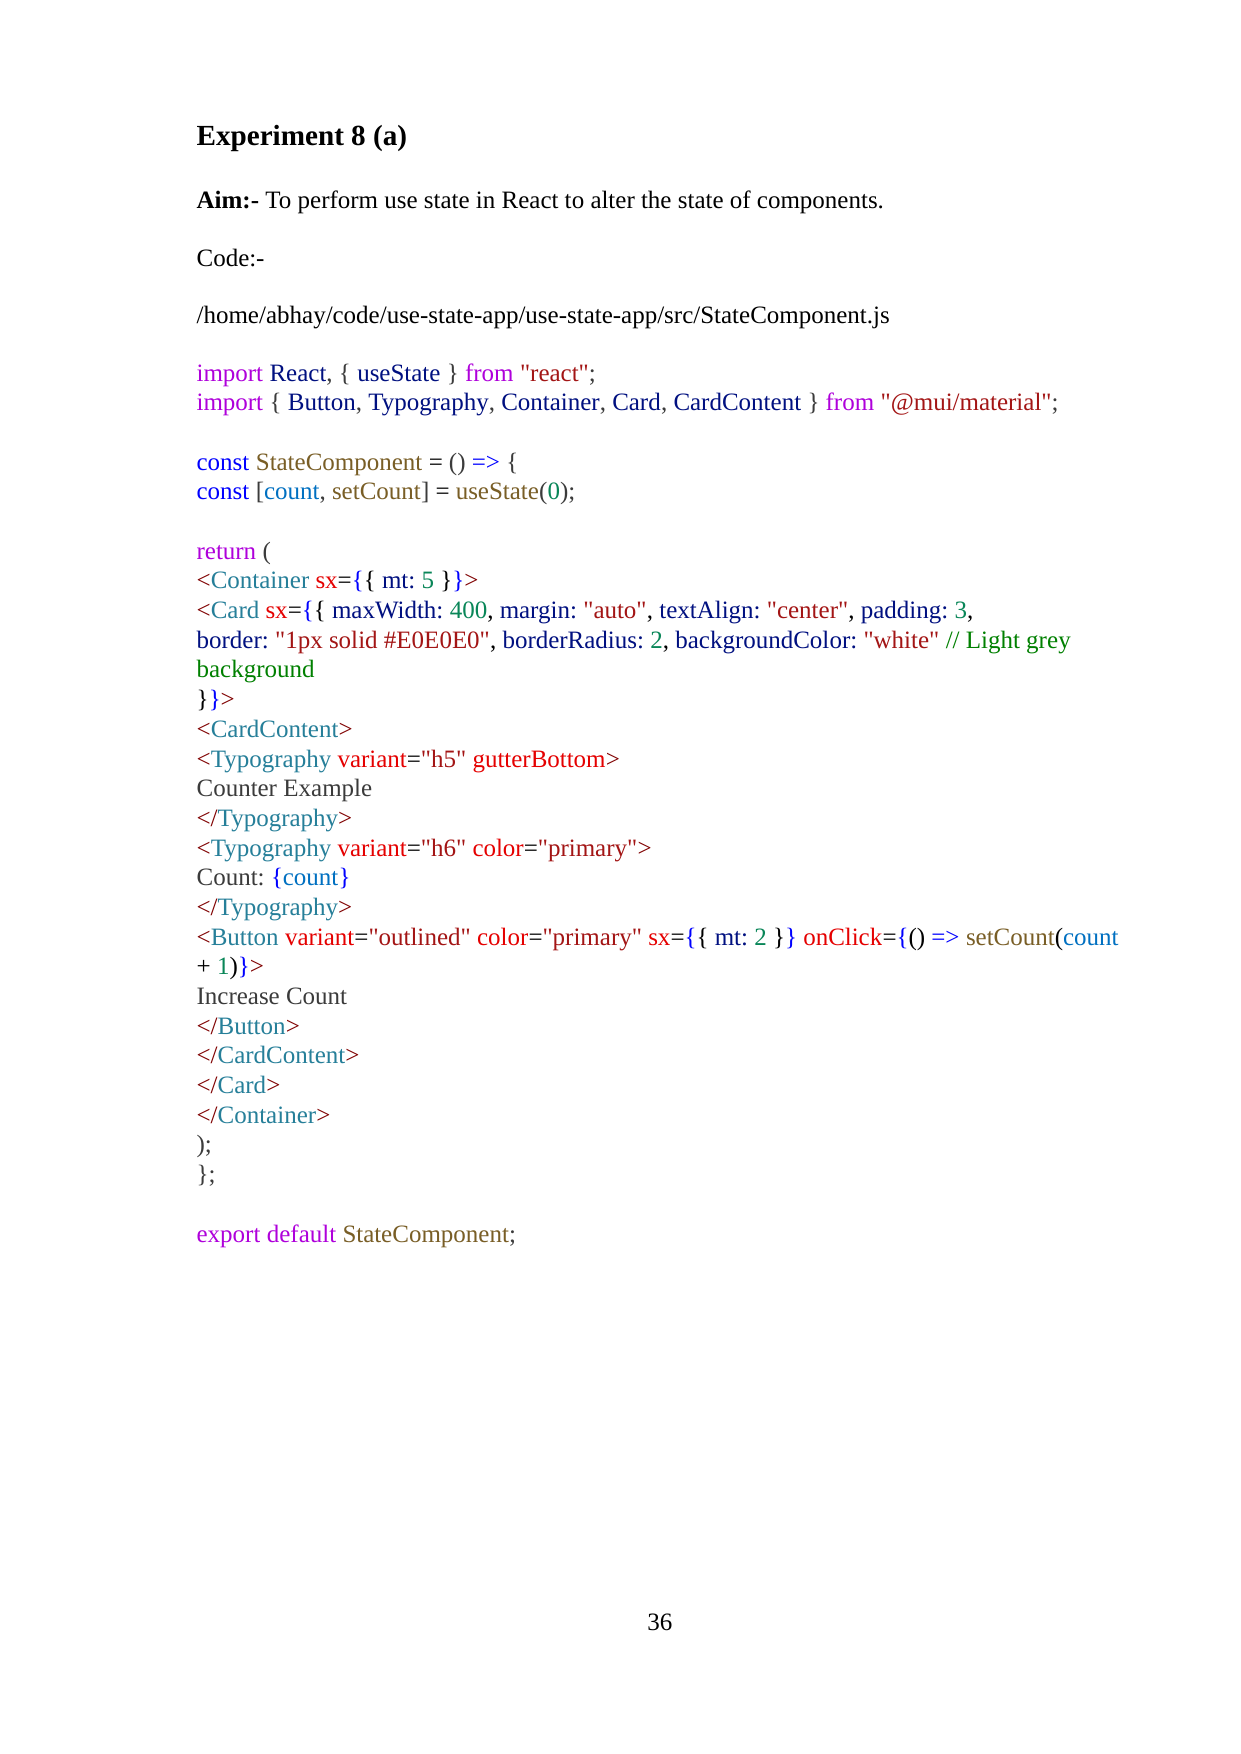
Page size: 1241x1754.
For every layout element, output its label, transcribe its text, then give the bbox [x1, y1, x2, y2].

text Count: {count} [196, 861, 1122, 891]
text <Card sx={{ maxWidth: 400, margin: "auto", textAlign: "center", padding: 3, [196, 594, 1122, 624]
text return ( [196, 535, 1122, 564]
text <Typography variant="h6" color="primary"> [196, 832, 1122, 861]
text export default StateComponent; [196, 1218, 1122, 1247]
text <Container sx={{ mt: 5 }}> [196, 564, 1122, 594]
text import React, { useState } from "react"; [196, 358, 1122, 386]
text const StateComponent = () => { [196, 446, 1122, 476]
text </Card> [196, 1069, 1122, 1099]
text Increase Count [196, 980, 1122, 1010]
text Counter Example [196, 772, 1122, 802]
text ); [196, 1129, 1122, 1158]
text Experiment 8 (a) [196, 118, 1122, 152]
text </Button> [196, 1010, 1122, 1039]
text Code:- [196, 243, 1122, 271]
text <Typography variant="h5" gutterBottom> [196, 743, 1122, 772]
text Aim:- To perform use state in React to alter the state of components. [196, 185, 1122, 214]
text import { Button, Typography, Container, Card, CardContent } from "@mui/material"; [196, 386, 1122, 416]
text <Button variant="outlined" color="primary" sx={{ mt: 2 }} onClick={() => setCount(count + 1)}> [196, 921, 1122, 980]
text border: "1px solid #E0E0E0", borderRadius: 2, backgroundColor: "white" // Light grey background [196, 624, 1122, 683]
text /home/abhay/code/use-state-app/use-state-app/src/StateComponent.js [196, 300, 1122, 329]
text const [count, setCount] = useState(0); [196, 476, 1122, 505]
text </Typography> [196, 802, 1122, 832]
text </Typography> [196, 891, 1122, 921]
text </Container> [196, 1099, 1122, 1129]
text }; [196, 1158, 1122, 1188]
text }}> [196, 683, 1122, 713]
text </CardContent> [196, 1039, 1122, 1069]
text <CardContent> [196, 713, 1122, 743]
